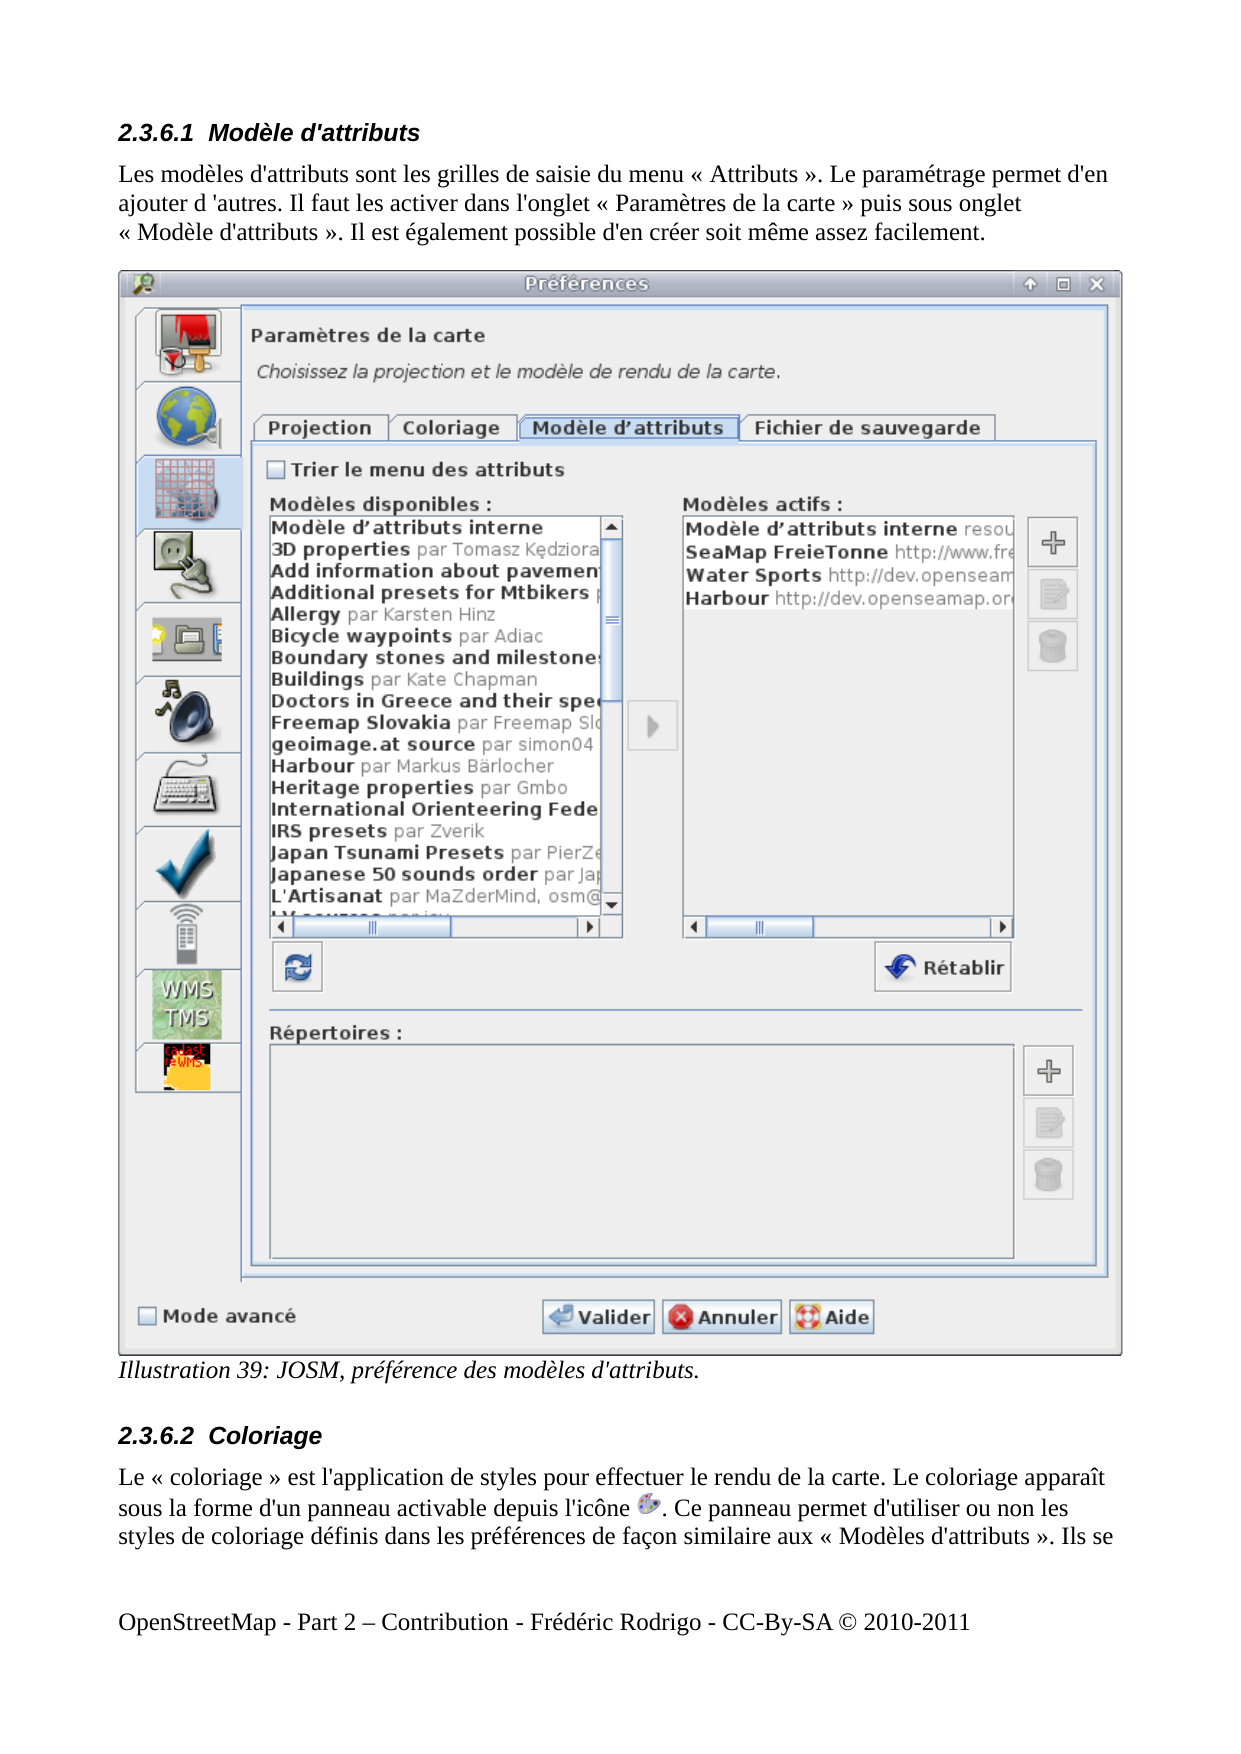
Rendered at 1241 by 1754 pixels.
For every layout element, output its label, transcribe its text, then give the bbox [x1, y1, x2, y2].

picture [118, 270, 1123, 1356]
text Le « coloriage » est l'application de styles pour effectuer le rendu de la carte. Le coloriage apparaît sous la forme d'un panneau activable depuis l'icône . Ce panneau permet d'utiliser ou non les styles de coloriage définis dans les préférences de façon similaire aux « Modèles d'attributs ». Ils se [118, 1462, 1122, 1550]
picture [636, 1491, 662, 1516]
subtitle Coloriage [118, 1421, 1122, 1450]
text Les modèles d'attributs sont les grilles de saisie du menu « Attributs ». Le paramétrage permet d'en ajouter d 'autres. Il faut les activer dans l'onglet « Paramètres de la carte » puis sous onglet « Modèle d'attributs ». Il est également possible d'en créer soit même assez facilement. [118, 159, 1122, 245]
subtitle Modèle d'attributs [118, 118, 1122, 147]
text Illustration 39: JOSM, préférence des modèles d'attributs. [118, 1356, 1122, 1384]
